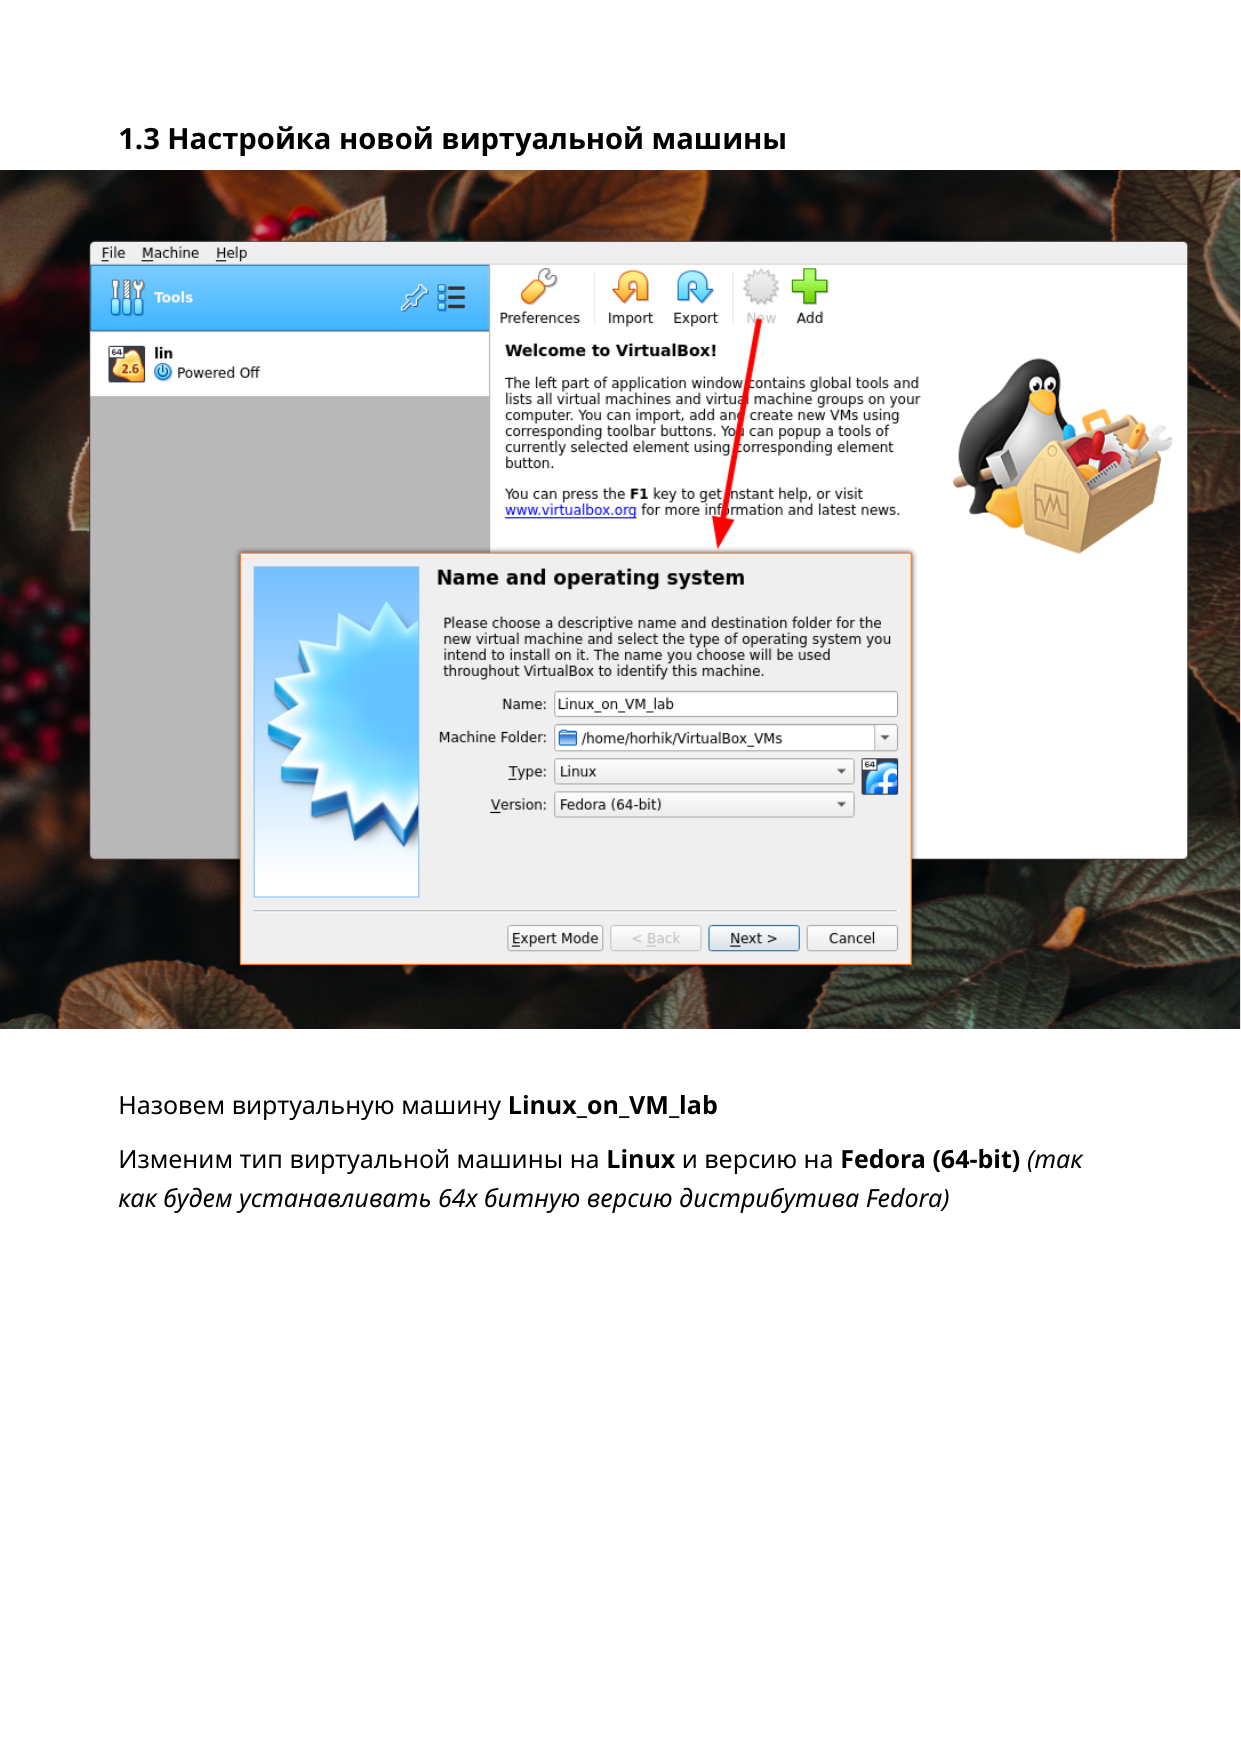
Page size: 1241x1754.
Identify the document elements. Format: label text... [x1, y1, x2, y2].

text Изменим тип виртуальной машины на Linux и версию на Fedora (64-bit) (так как будем устанавливать 64х битную версию дистрибутива Fedora) [118, 1142, 1122, 1215]
text Назовем виртуальную машину Linux_on_VM_lab [118, 1088, 1122, 1122]
subtitle 1.3 Настройка новой виртуальной машины [118, 118, 1122, 158]
picture [0, 170, 1241, 1029]
